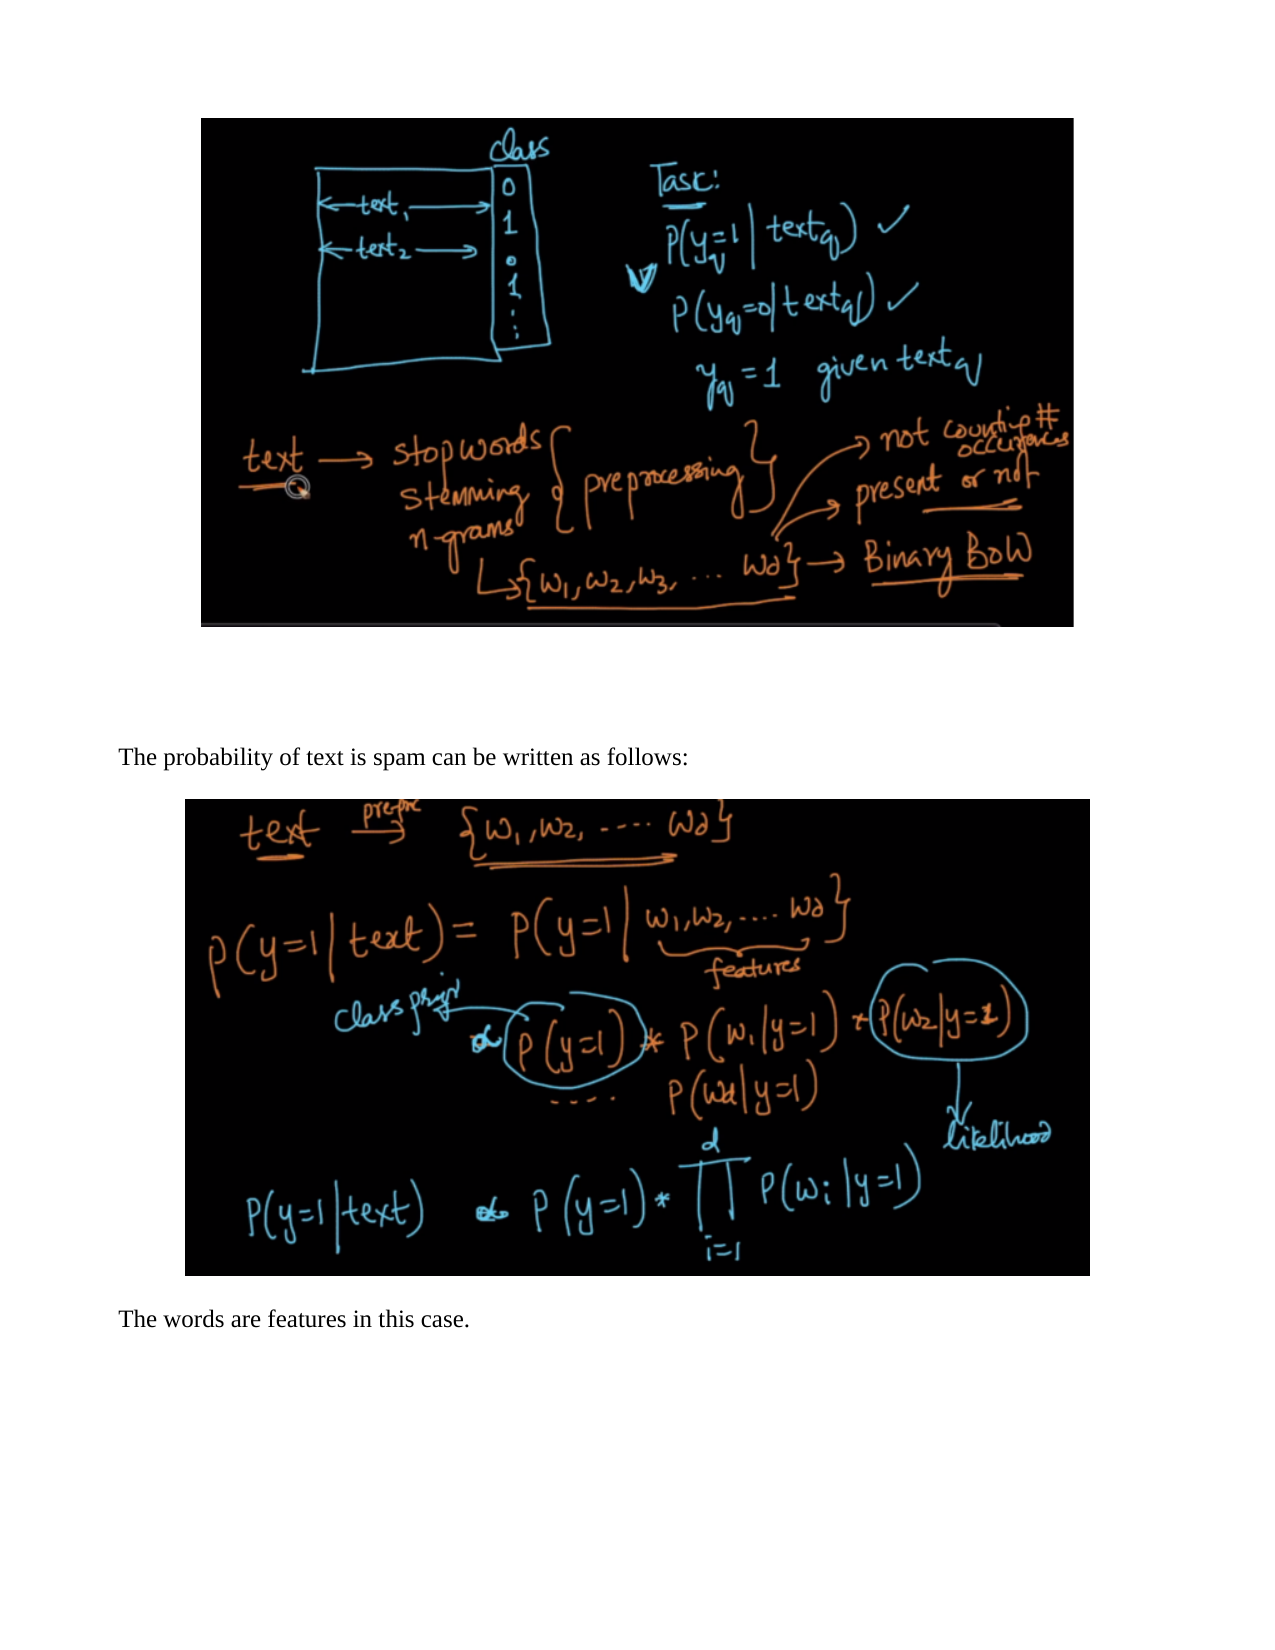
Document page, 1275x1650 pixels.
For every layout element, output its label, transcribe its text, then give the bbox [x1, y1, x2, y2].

text The words are features in this case. [118, 1304, 1157, 1333]
picture [201, 118, 1074, 627]
picture [185, 799, 1090, 1276]
text The probability of text is spam can be written as follows: [118, 742, 1157, 771]
